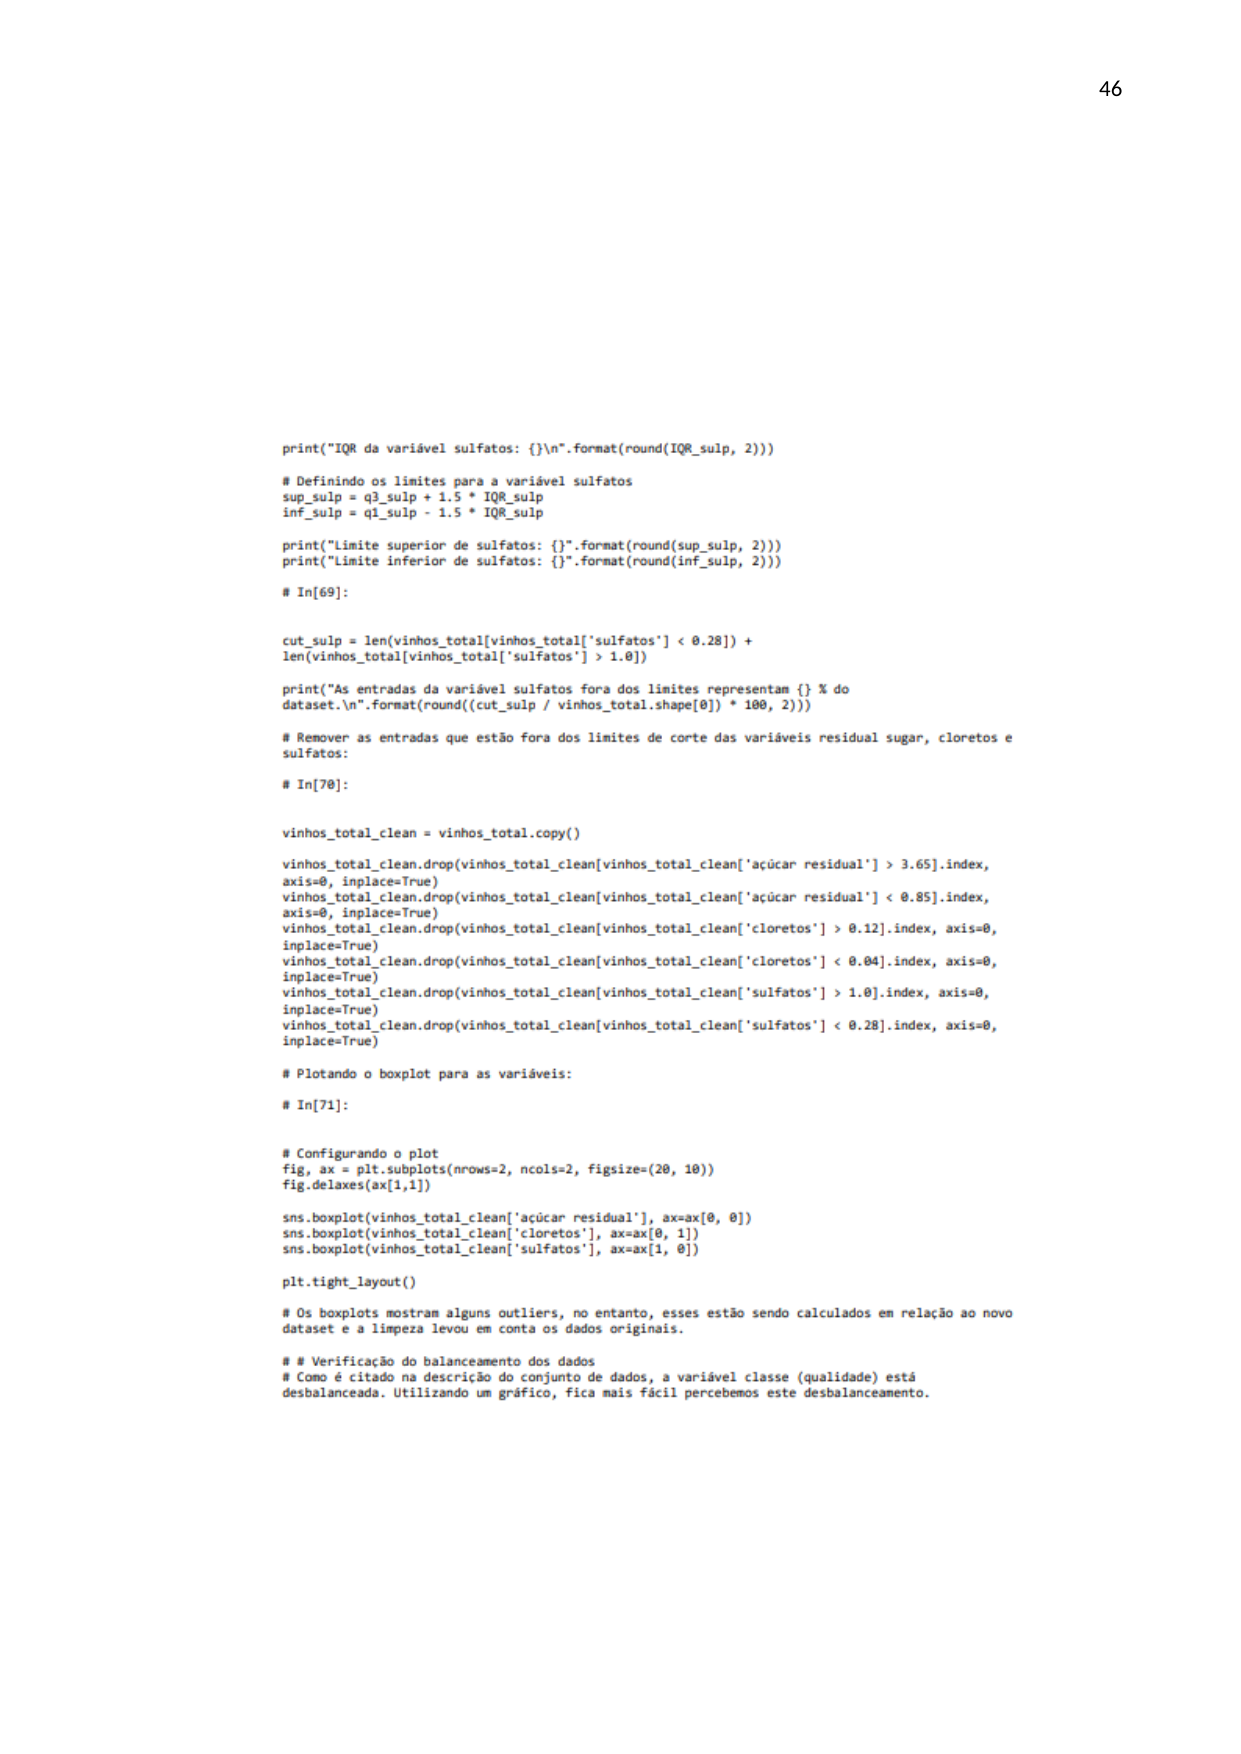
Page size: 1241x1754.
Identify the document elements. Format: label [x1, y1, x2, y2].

picture [229, 392, 1070, 1452]
